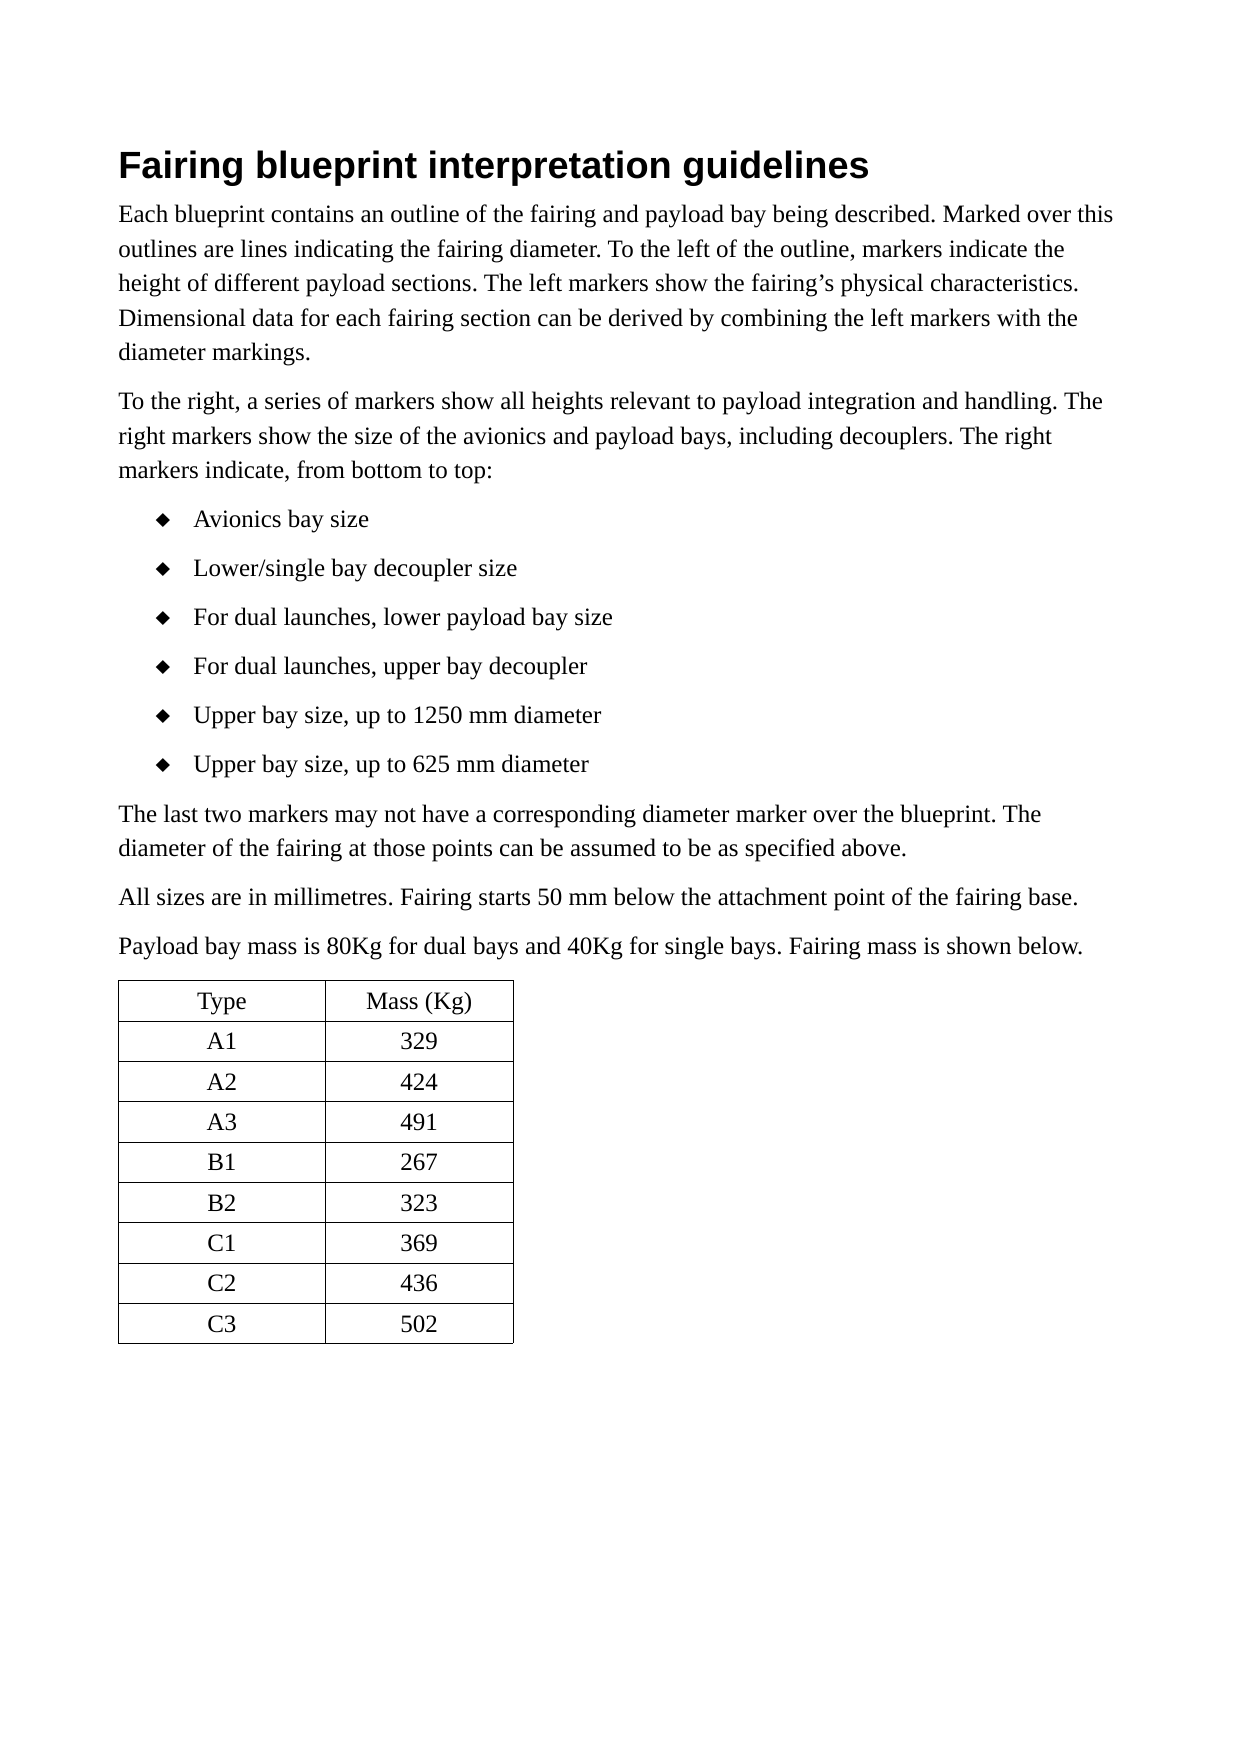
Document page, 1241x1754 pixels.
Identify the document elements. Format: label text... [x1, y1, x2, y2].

table_header Type [119, 981, 325, 1021]
list For dual launches, upper bay decoupler [156, 651, 1122, 680]
table_cell 267 [326, 1143, 513, 1182]
list Upper bay size, up to 1250 mm diameter [156, 701, 1122, 729]
table_cell 369 [326, 1223, 513, 1262]
table_cell C3 [119, 1304, 325, 1343]
text The last two markers may not have a corresponding diameter marker over the blueprint. The diameter of the fairing at those points can be assumed to be as specified above. [118, 799, 1122, 862]
table_cell 329 [326, 1022, 513, 1061]
list Avionics bay size [156, 504, 1122, 533]
text All sizes are in millimetres. Fairing starts 50 mm below the attachment point of the fairing base. [118, 882, 1122, 911]
table_cell C2 [119, 1264, 325, 1303]
text Each blueprint contains an outline of the fairing and payload bay being described. Marked over this outlines are lines indicating the fairing diameter. To the left of the outline, markers indicate the height of different payload sections. The left markers show the fairing’s physical characteristics. Dimensional data for each fairing section can be derived by combining the left markers with the diameter markings. [118, 199, 1122, 366]
subtitle Fairing blueprint interpretation guidelines [118, 143, 1122, 187]
text Payload bay mass is 80Kg for dual bays and 40Kg for single bays. Fairing mass is shown below. [118, 931, 1122, 960]
table_cell 323 [326, 1183, 513, 1222]
list Upper bay size, up to 625 mm diameter [156, 749, 1122, 778]
table_cell B2 [119, 1183, 325, 1222]
table_cell A3 [119, 1102, 325, 1142]
table_cell B1 [119, 1143, 325, 1182]
table_cell 491 [326, 1102, 513, 1142]
table_cell A1 [119, 1022, 325, 1061]
list For dual launches, lower payload bay size [156, 602, 1122, 631]
table_cell 502 [326, 1304, 513, 1343]
table_cell 436 [326, 1264, 513, 1303]
table_cell C1 [119, 1223, 325, 1262]
table_header Mass (Kg) [326, 981, 513, 1021]
table_cell A2 [119, 1062, 325, 1101]
list Lower/single bay decoupler size [156, 553, 1122, 582]
table_cell 424 [326, 1062, 513, 1101]
text To the right, a series of markers show all heights relevant to payload integration and handling. The right markers show the size of the avionics and payload bays, including decouplers. The right markers indicate, from bottom to top: [118, 386, 1122, 484]
